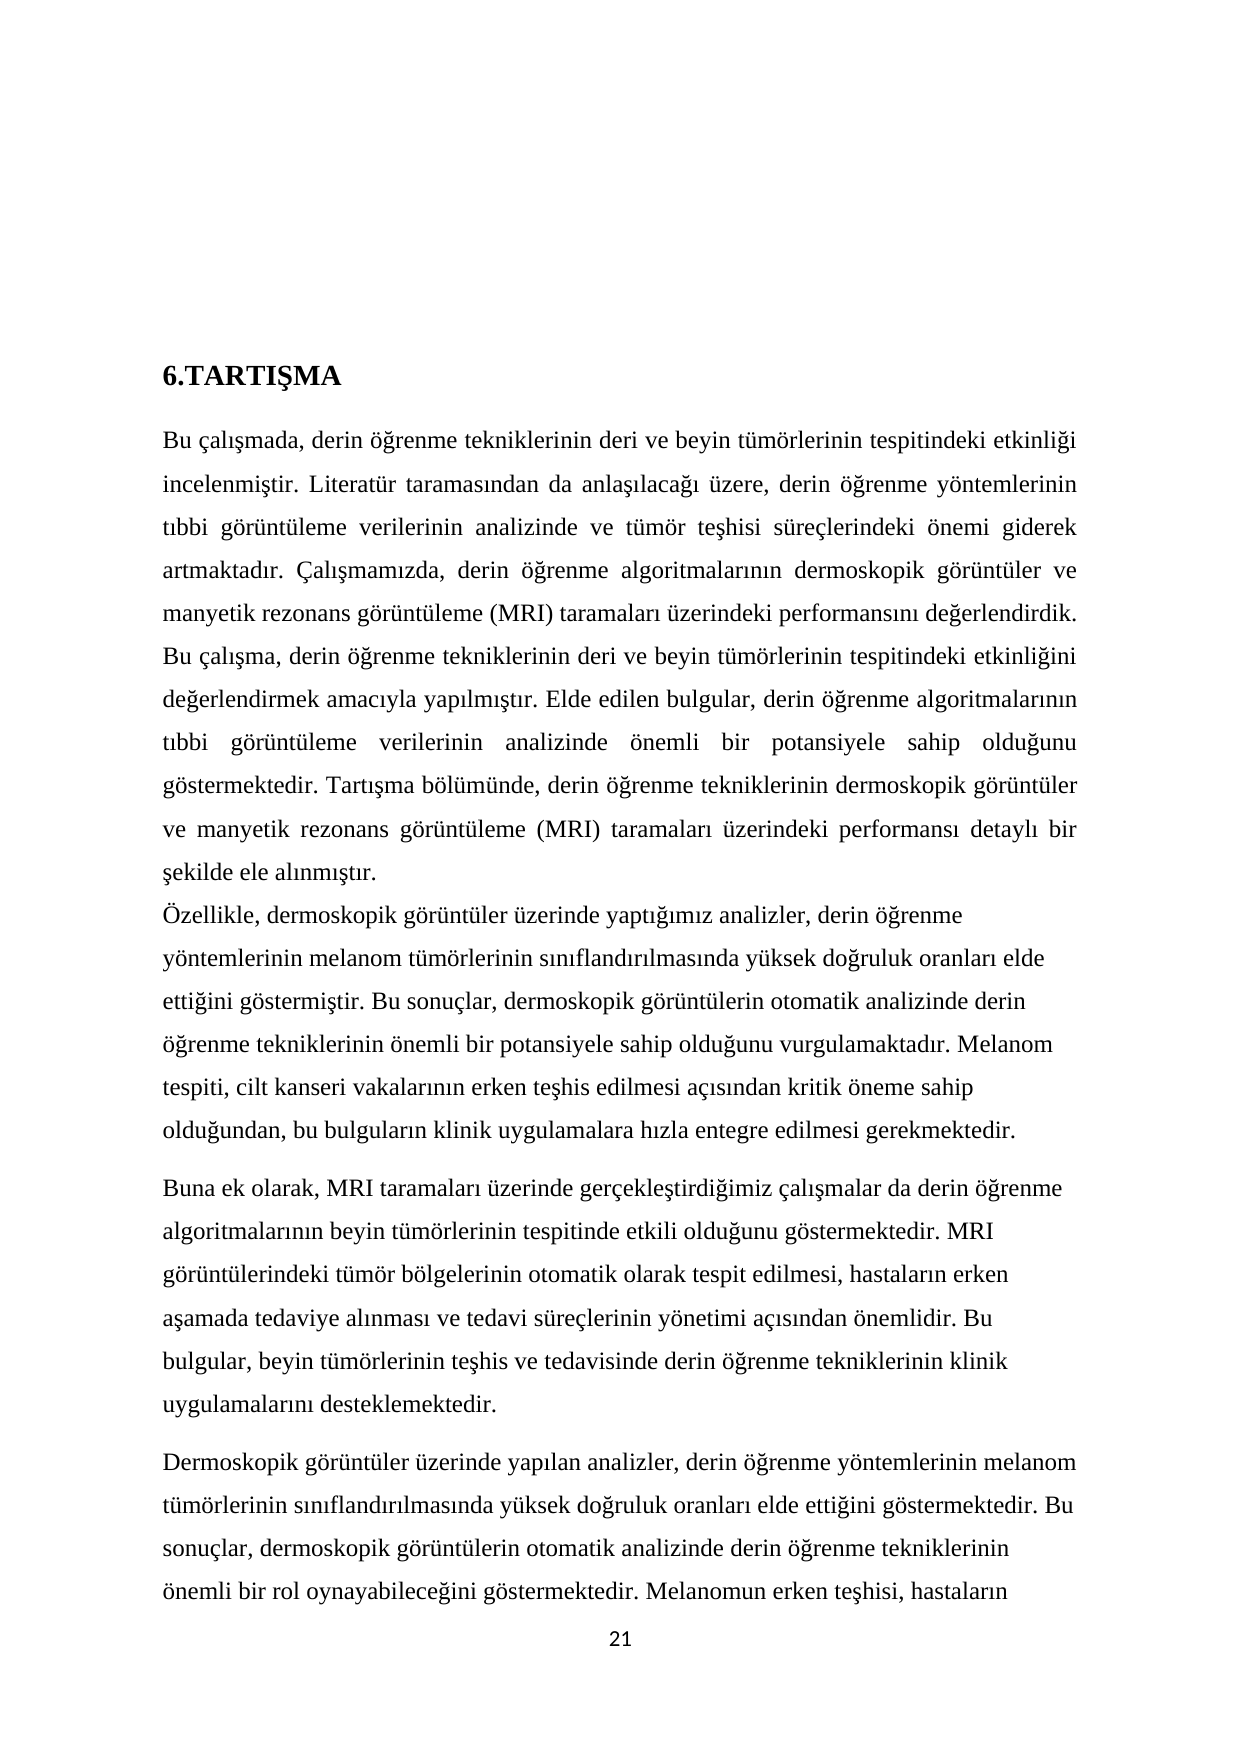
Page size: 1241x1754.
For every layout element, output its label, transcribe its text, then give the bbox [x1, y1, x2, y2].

text Bu çalışmada, derin öğrenme tekniklerinin deri ve beyin tümörlerinin tespitindeki etkinliği incelenmiştir. Literatür taramasından da anlaşılacağı üzere, derin öğrenme yöntemlerinin tıbbi görüntüleme verilerinin analizinde ve tümör teşhisi süreçlerindeki önemi giderek artmaktadır. Çalışmamızda, derin öğrenme algoritmalarının dermoskopik görüntüler ve manyetik rezonans görüntüleme (MRI) taramaları üzerindeki performansını değerlendirdik. Bu çalışma, derin öğrenme tekniklerinin deri ve beyin tümörlerinin tespitindeki etkinliğini değerlendirmek amacıyla yapılmıştır. Elde edilen bulgular, derin öğrenme algoritmalarının tıbbi görüntüleme verilerinin analizinde önemli bir potansiyele sahip olduğunu göstermektedir. Tartışma bölümünde, derin öğrenme tekniklerinin dermoskopik görüntüler ve manyetik rezonans görüntüleme (MRI) taramaları üzerindeki performansı detaylı bir şekilde ele alınmıştır. [162, 426, 1078, 886]
text Buna ek olarak, MRI taramaları üzerinde gerçekleştirdiğimiz çalışmalar da derin öğrenme algoritmalarının beyin tümörlerinin tespitinde etkili olduğunu göstermektedir. MRI görüntülerindeki tümör bölgelerinin otomatik olarak tespit edilmesi, hastaların erken aşamada tedaviye alınması ve tedavi süreçlerinin yönetimi açısından önemlidir. Bu bulgular, beyin tümörlerinin teşhis ve tedavisinde derin öğrenme tekniklerinin klinik uygulamalarını desteklemektedir. [162, 1173, 1078, 1418]
text Dermoskopik görüntüler üzerinde yapılan analizler, derin öğrenme yöntemlerinin melanom tümörlerinin sınıflandırılmasında yüksek doğruluk oranları elde ettiğini göstermektedir. Bu sonuçlar, dermoskopik görüntülerin otomatik analizinde derin öğrenme tekniklerinin önemli bir rol oynayabileceğini göstermektedir. Melanomun erken teşhisi, hastaların [162, 1447, 1078, 1605]
text Özellikle, dermoskopik görüntüler üzerinde yaptığımız analizler, derin öğrenme yöntemlerinin melanom tümörlerinin sınıflandırılmasında yüksek doğruluk oranları elde ettiğini göstermiştir. Bu sonuçlar, dermoskopik görüntülerin otomatik analizinde derin öğrenme tekniklerinin önemli bir potansiyele sahip olduğunu vurgulamaktadır. Melanom tespiti, cilt kanseri vakalarının erken teşhis edilmesi açısından kritik öneme sahip olduğundan, bu bulguların klinik uygulamalara hızla entegre edilmesi gerekmektedir. [162, 900, 1078, 1144]
text 6.TARTIŞMA [162, 358, 1078, 392]
